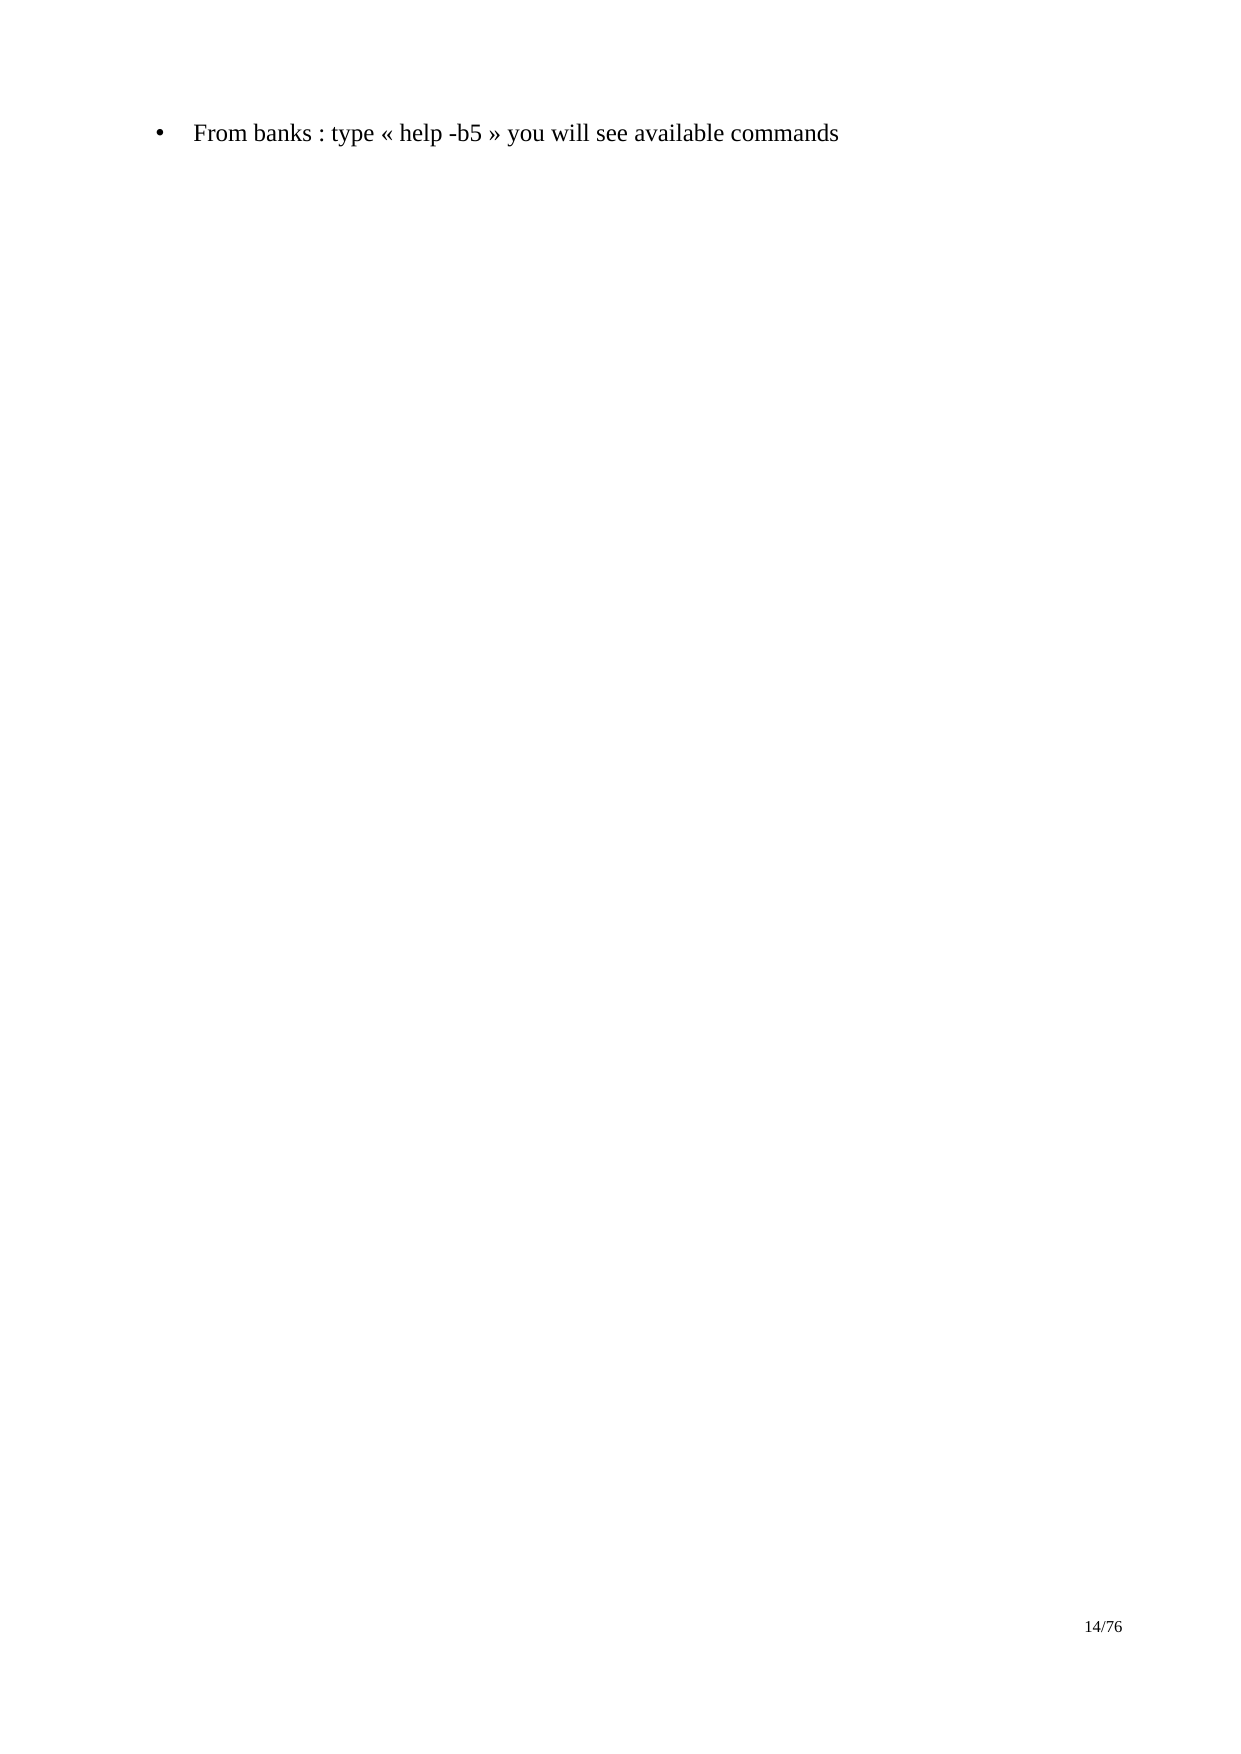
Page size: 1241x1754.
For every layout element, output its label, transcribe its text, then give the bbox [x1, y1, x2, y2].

list From banks : type « help -b5 » you will see available commands [156, 118, 1122, 147]
